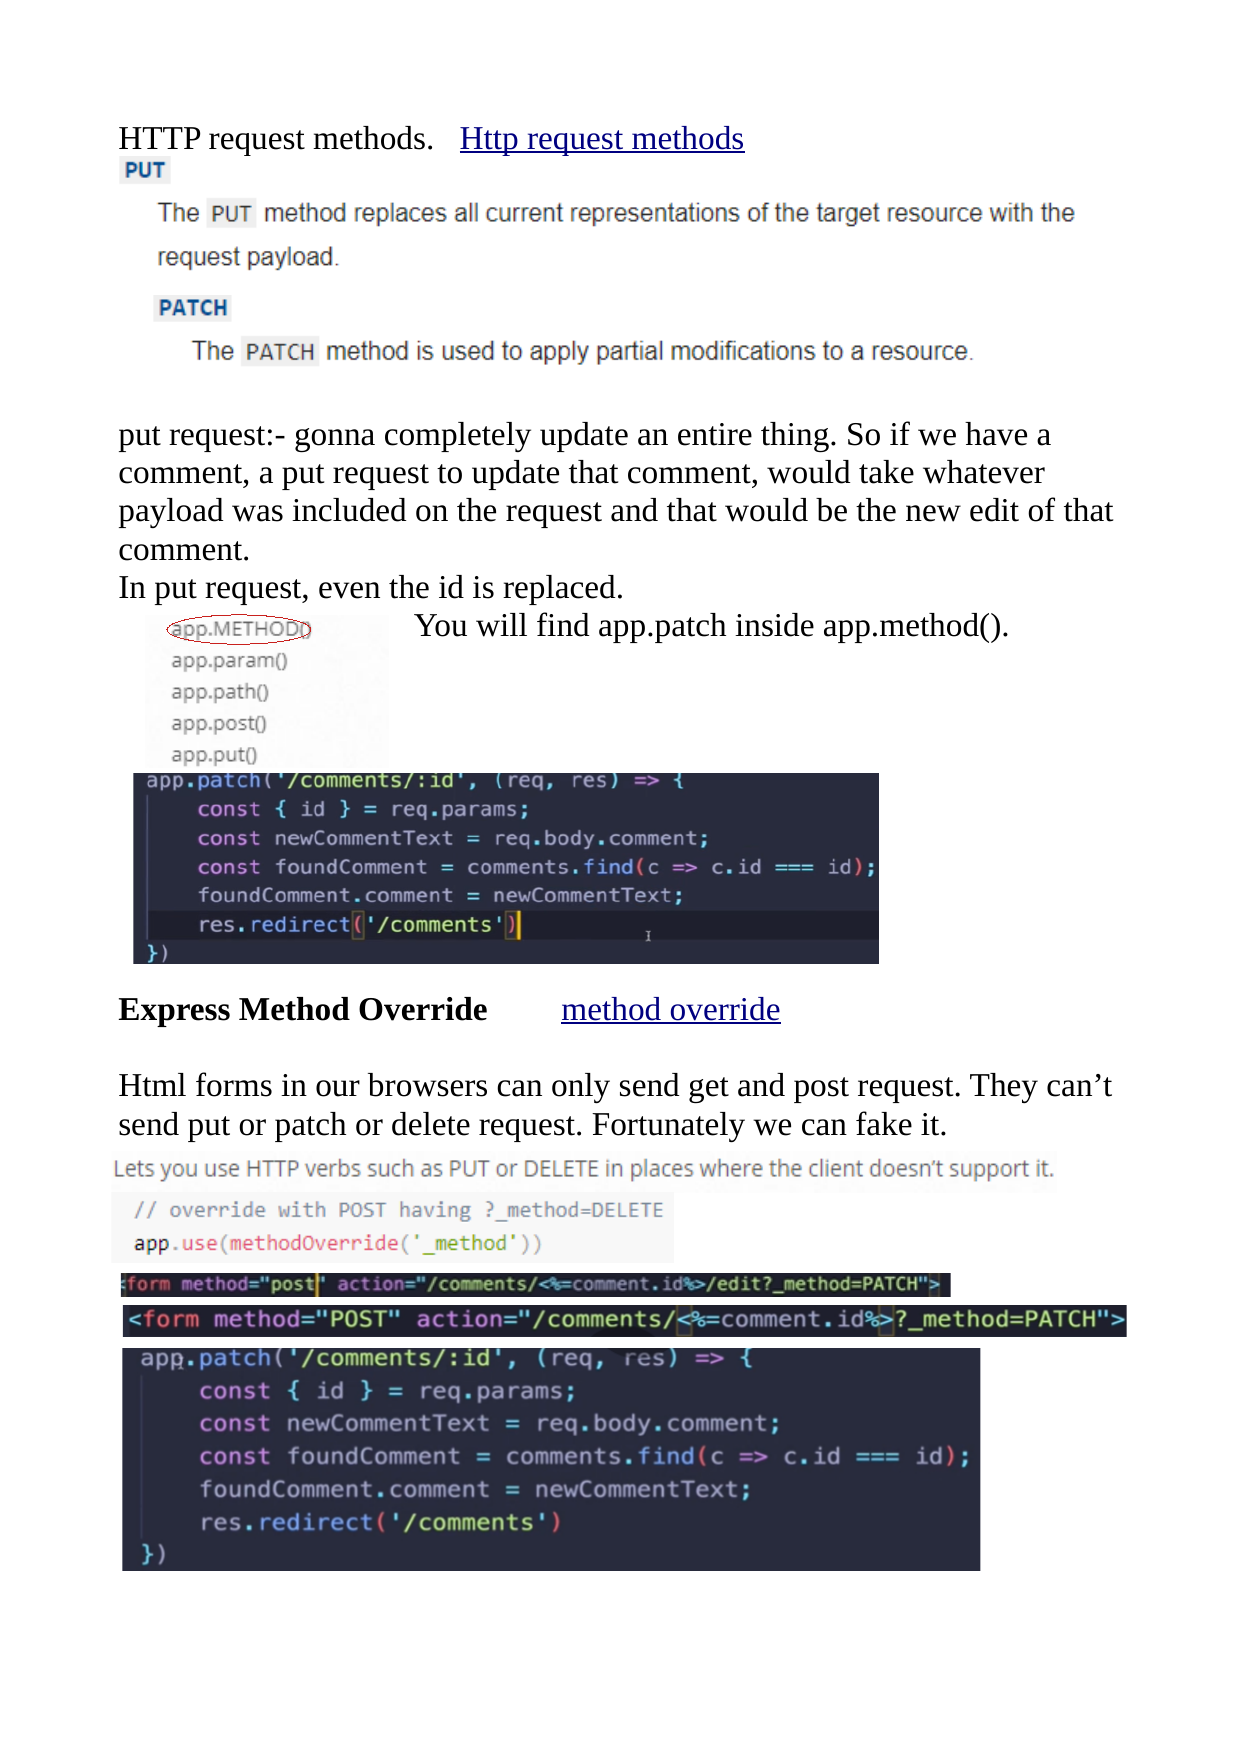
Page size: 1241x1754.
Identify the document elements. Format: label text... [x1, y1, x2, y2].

text Express Method Override method override [118, 989, 1122, 1027]
text Html forms in our browsers can only send get and post request. They can’t send put or patch or delete request. Fortunately we can fake it. [118, 1066, 1122, 1142]
text HTTP request methods. Http request methods [118, 118, 1122, 156]
picture [145, 615, 389, 768]
picture [120, 1273, 951, 1297]
picture [122, 1305, 1127, 1337]
text put request:- gonna completely update an entire thing. So if we have a comment, a put request to update that comment, would take whatever payload was included on the request and that would be the new edit of that comment. [118, 414, 1122, 567]
picture [122, 1348, 981, 1571]
picture [111, 1151, 1057, 1263]
text You will find app.patch inside app.method(). [118, 606, 1122, 644]
picture [133, 773, 879, 964]
picture [127, 295, 1013, 376]
picture [118, 156, 1123, 275]
text In put request, even the id is replaced. [118, 567, 1122, 606]
